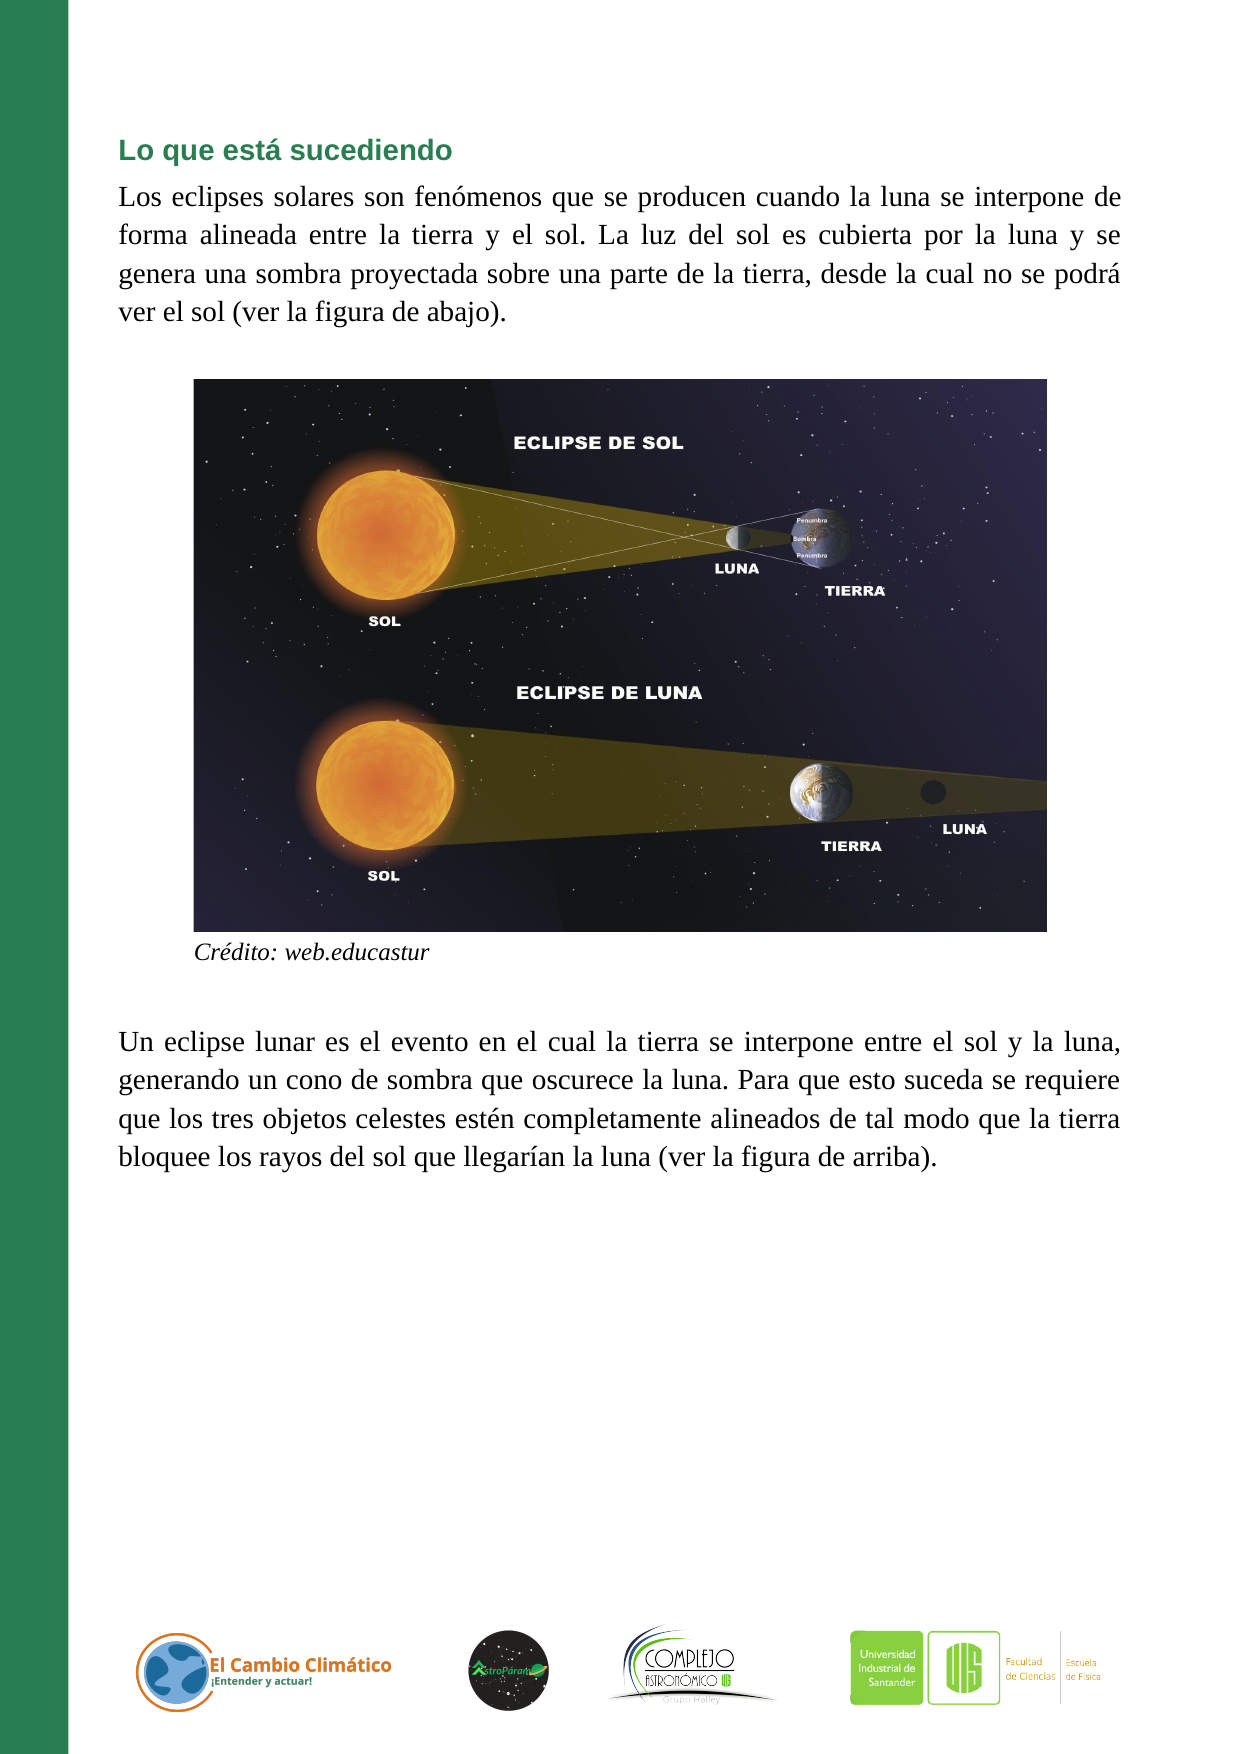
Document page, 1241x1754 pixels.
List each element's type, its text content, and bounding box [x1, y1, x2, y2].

subtitle Lo que está sucediendo [118, 133, 1122, 166]
picture [136, 1633, 391, 1712]
picture [193, 379, 1047, 932]
text Crédito: web.educastur [193, 932, 1047, 966]
picture [605, 1623, 780, 1707]
text Un eclipse lunar es el evento en el cual la tierra se interpone entre el sol y la luna, generando un cono de sombra que oscurece la luna. Para que esto suceda se requiere que los tres objetos celestes estén completamente alineados de tal modo que la tierra bloquee los rayos del sol que llegarían la luna (ver la figura de arriba). [118, 1024, 1122, 1173]
picture [847, 1629, 1106, 1708]
picture [467, 1629, 550, 1712]
text Los eclipses solares son fenómenos que se producen cuando la luna se interpone de forma alineada entre la tierra y el sol. La luz del sol es cubierta por la luna y se genera una sombra proyectada sobre una parte de la tierra, desde la cual no se podrá ver el sol (ver la figura de abajo). [118, 179, 1122, 328]
